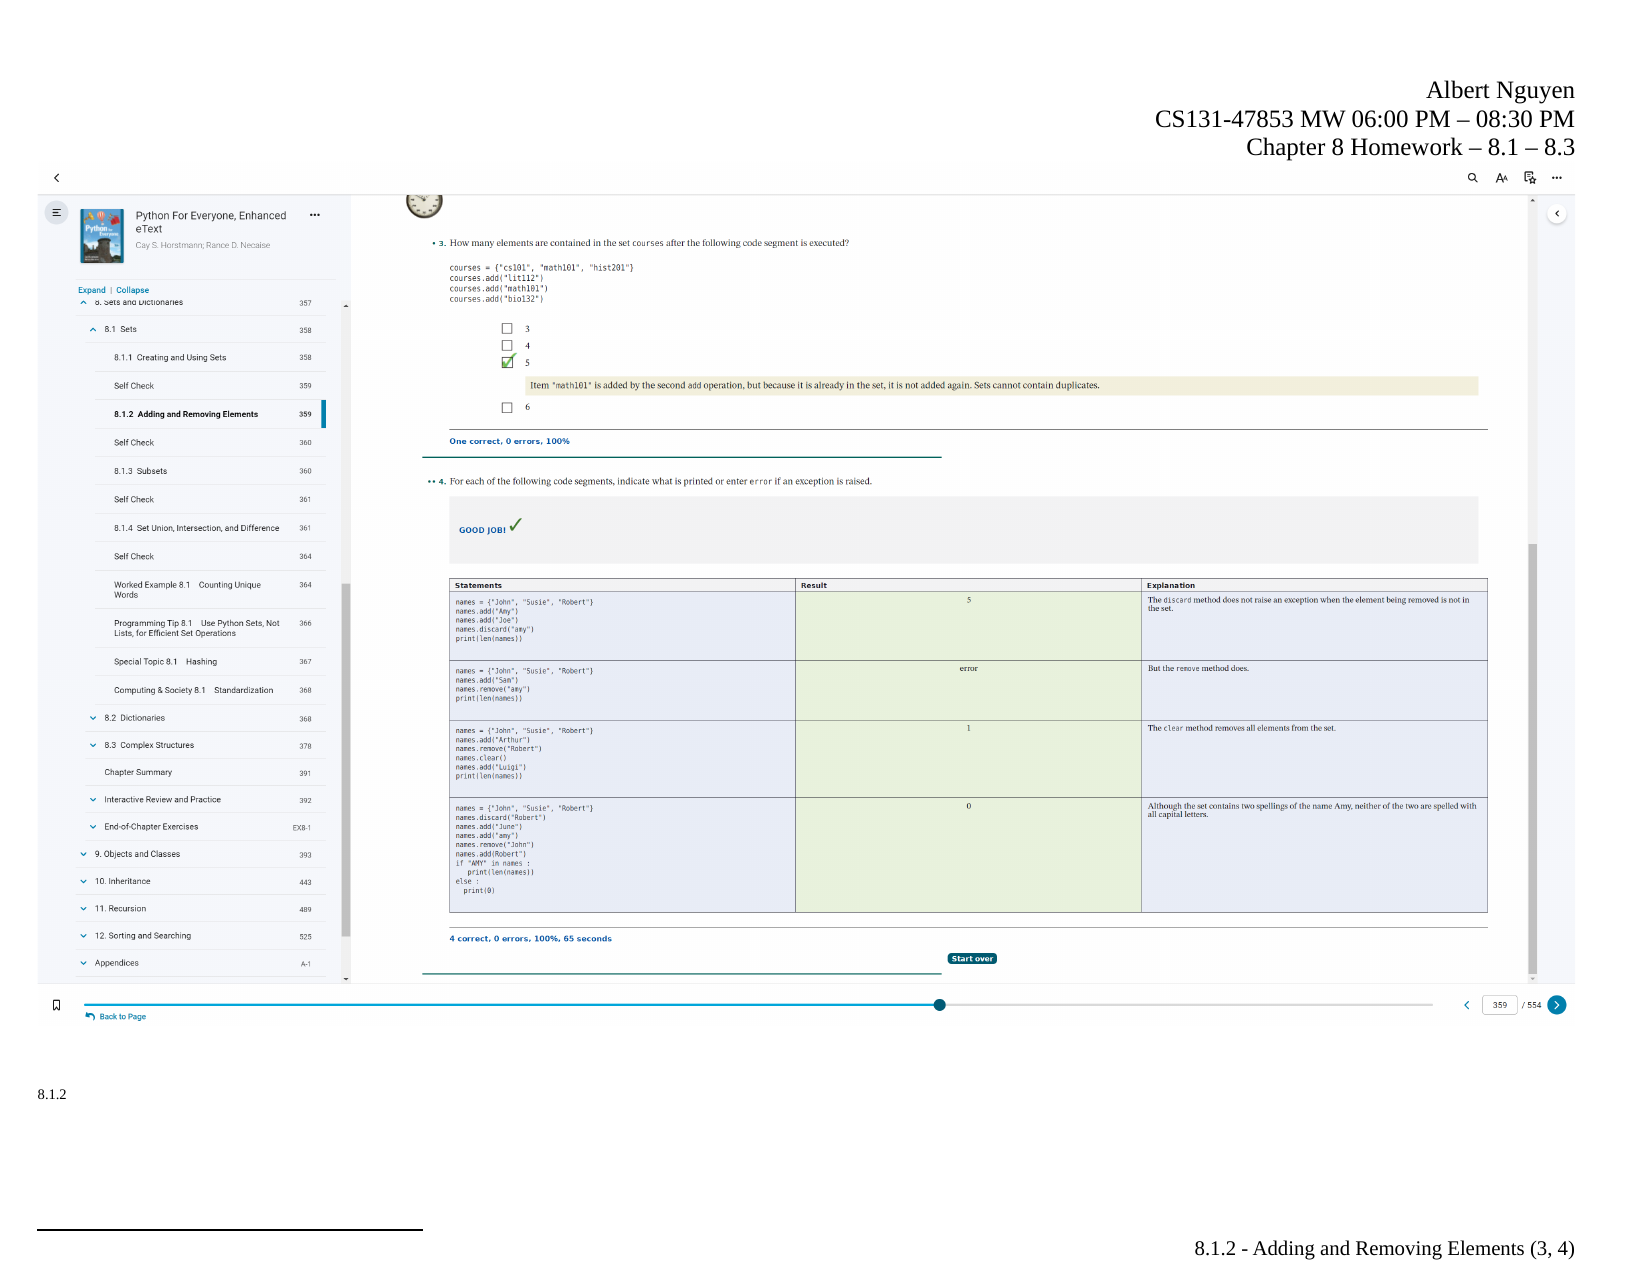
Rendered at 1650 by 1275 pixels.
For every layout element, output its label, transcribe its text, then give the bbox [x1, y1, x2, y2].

picture [37, 161, 1575, 997]
text - Adding and Removing Elements (3, 4) [37, 1236, 1575, 1260]
